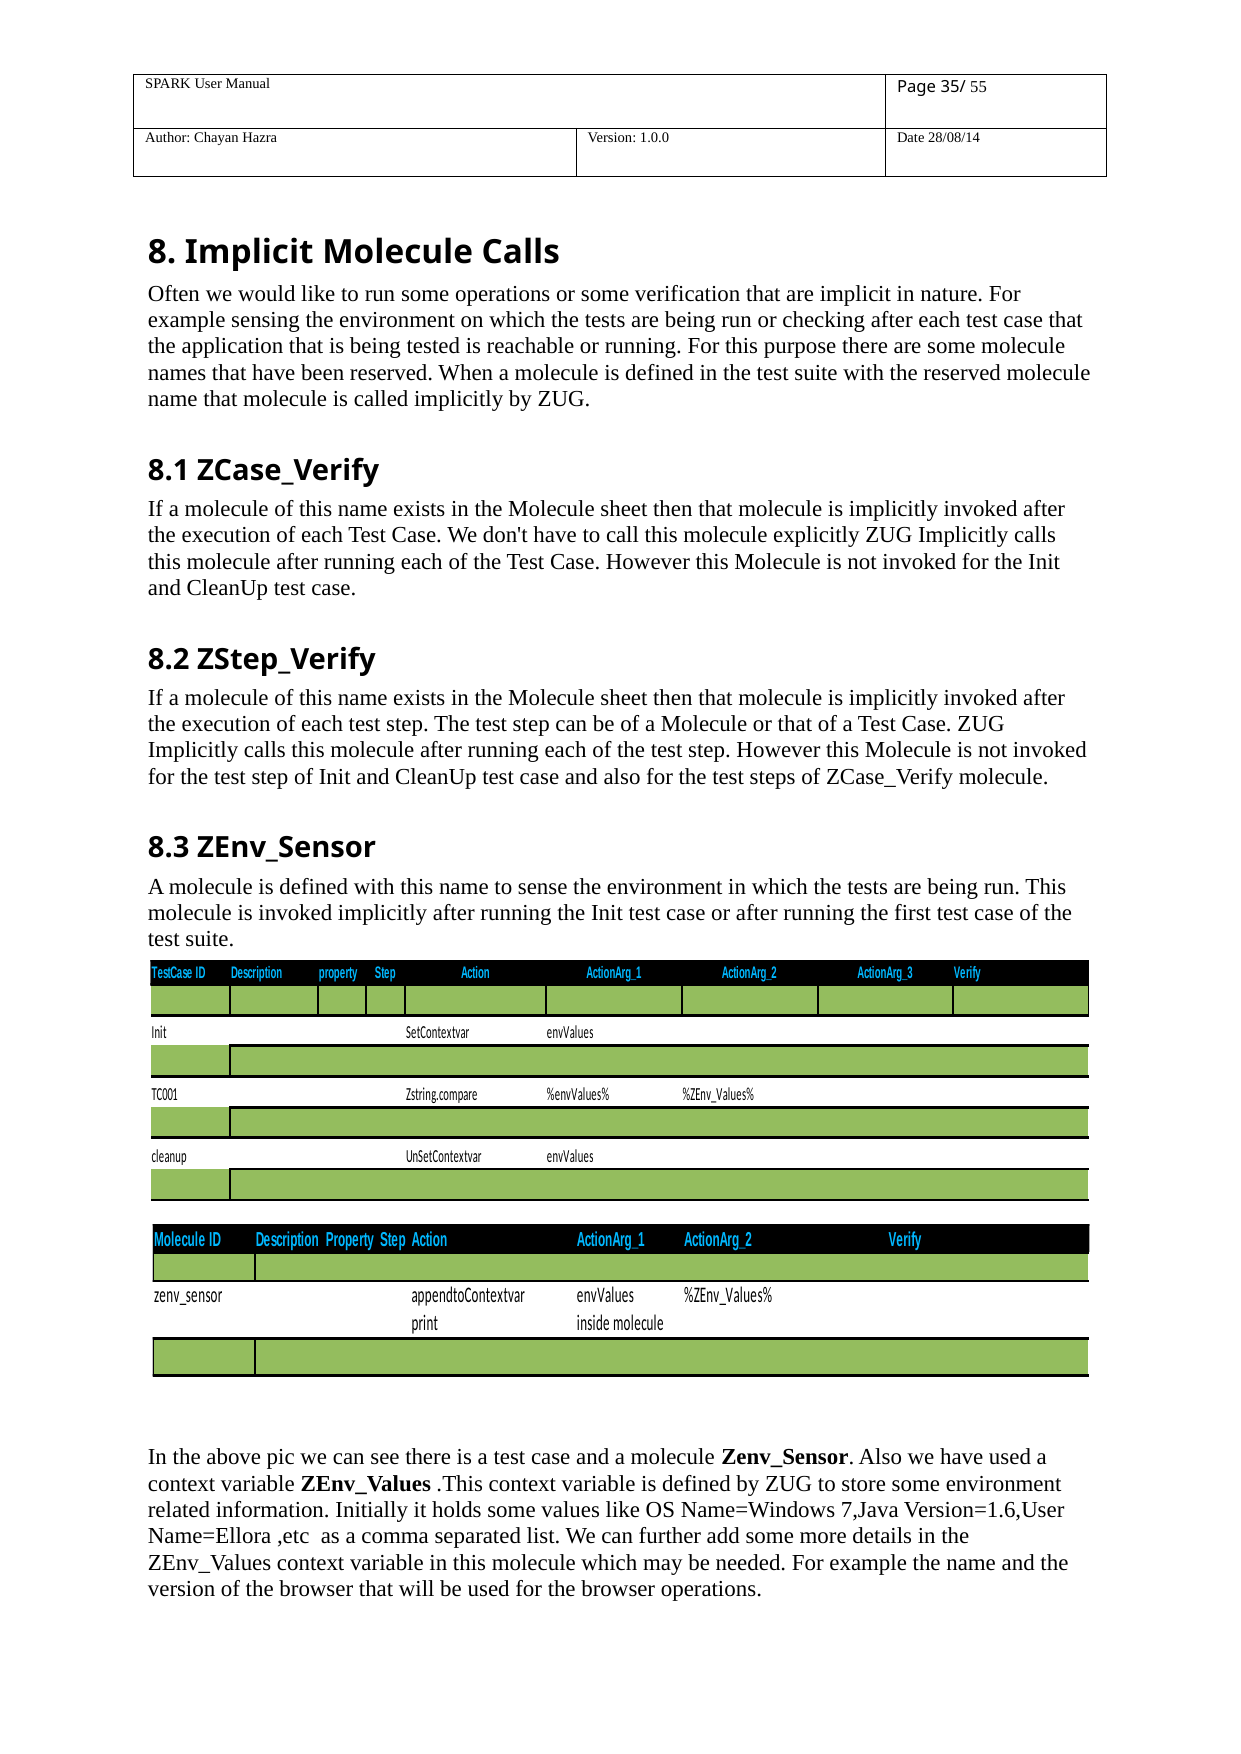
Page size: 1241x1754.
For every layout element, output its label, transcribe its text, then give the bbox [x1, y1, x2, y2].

text A molecule is defined with this name to sense the environment in which the tests are being run. This molecule is invoked implicitly after running the Init test case or after running the first test case of the test suite. [148, 873, 1092, 952]
text If a molecule of this name exists in the Molecule sheet then that molecule is implicitly invoked after the execution of each test step. The test step can be of a Molecule or that of a Test Case. ZUG Implicitly calls this molecule after running each of the test step. However this Molecule is not invoked for the test step of Init and CleanUp test case and also for the test steps of ZCase_Verify molecule. [148, 684, 1092, 789]
subtitle . Implicit Molecule Calls [148, 228, 1092, 273]
subtitle 8.1 ZCase_Verify [148, 449, 1092, 489]
subtitle 8.2 ZStep_Verify [148, 638, 1092, 678]
subtitle 8.3 ZEnv_Sensor [148, 827, 1092, 866]
text If a molecule of this name exists in the Molecule sheet then that molecule is implicitly invoked after the execution of each Test Case. We don't have to call this molecule explicitly ZUG Implicitly calls this molecule after running each of the Test Case. However this Molecule is not invoked for the Init and CleanUp test case. [148, 495, 1092, 600]
text In the above pic we can see there is a test case and a molecule Zenv_Sensor. Also we have used a context variable ZEnv_Values .This context variable is defined by ZUG to store some environment related information. Initially it holds some values like OS Name=Windows 7,Java Version=1.6,User Name=Ellora ,etc as a comma separated list. We can further add some more details in the ZEnv_Values context variable in this molecule which may be needed. For example the name and the version of the browser that will be used for the browser operations. [148, 1443, 1092, 1601]
text Often we would like to run some operations or some verification that are implicit in nature. For example sensing the environment on which the tests are being run or checking after each test case that the application that is being tested is reachable or running. For this purpose there are some molecule names that have been reserved. When a molecule is defined in the test suite with the reserved molecule name that molecule is called implicitly by ZUG. [148, 280, 1092, 412]
